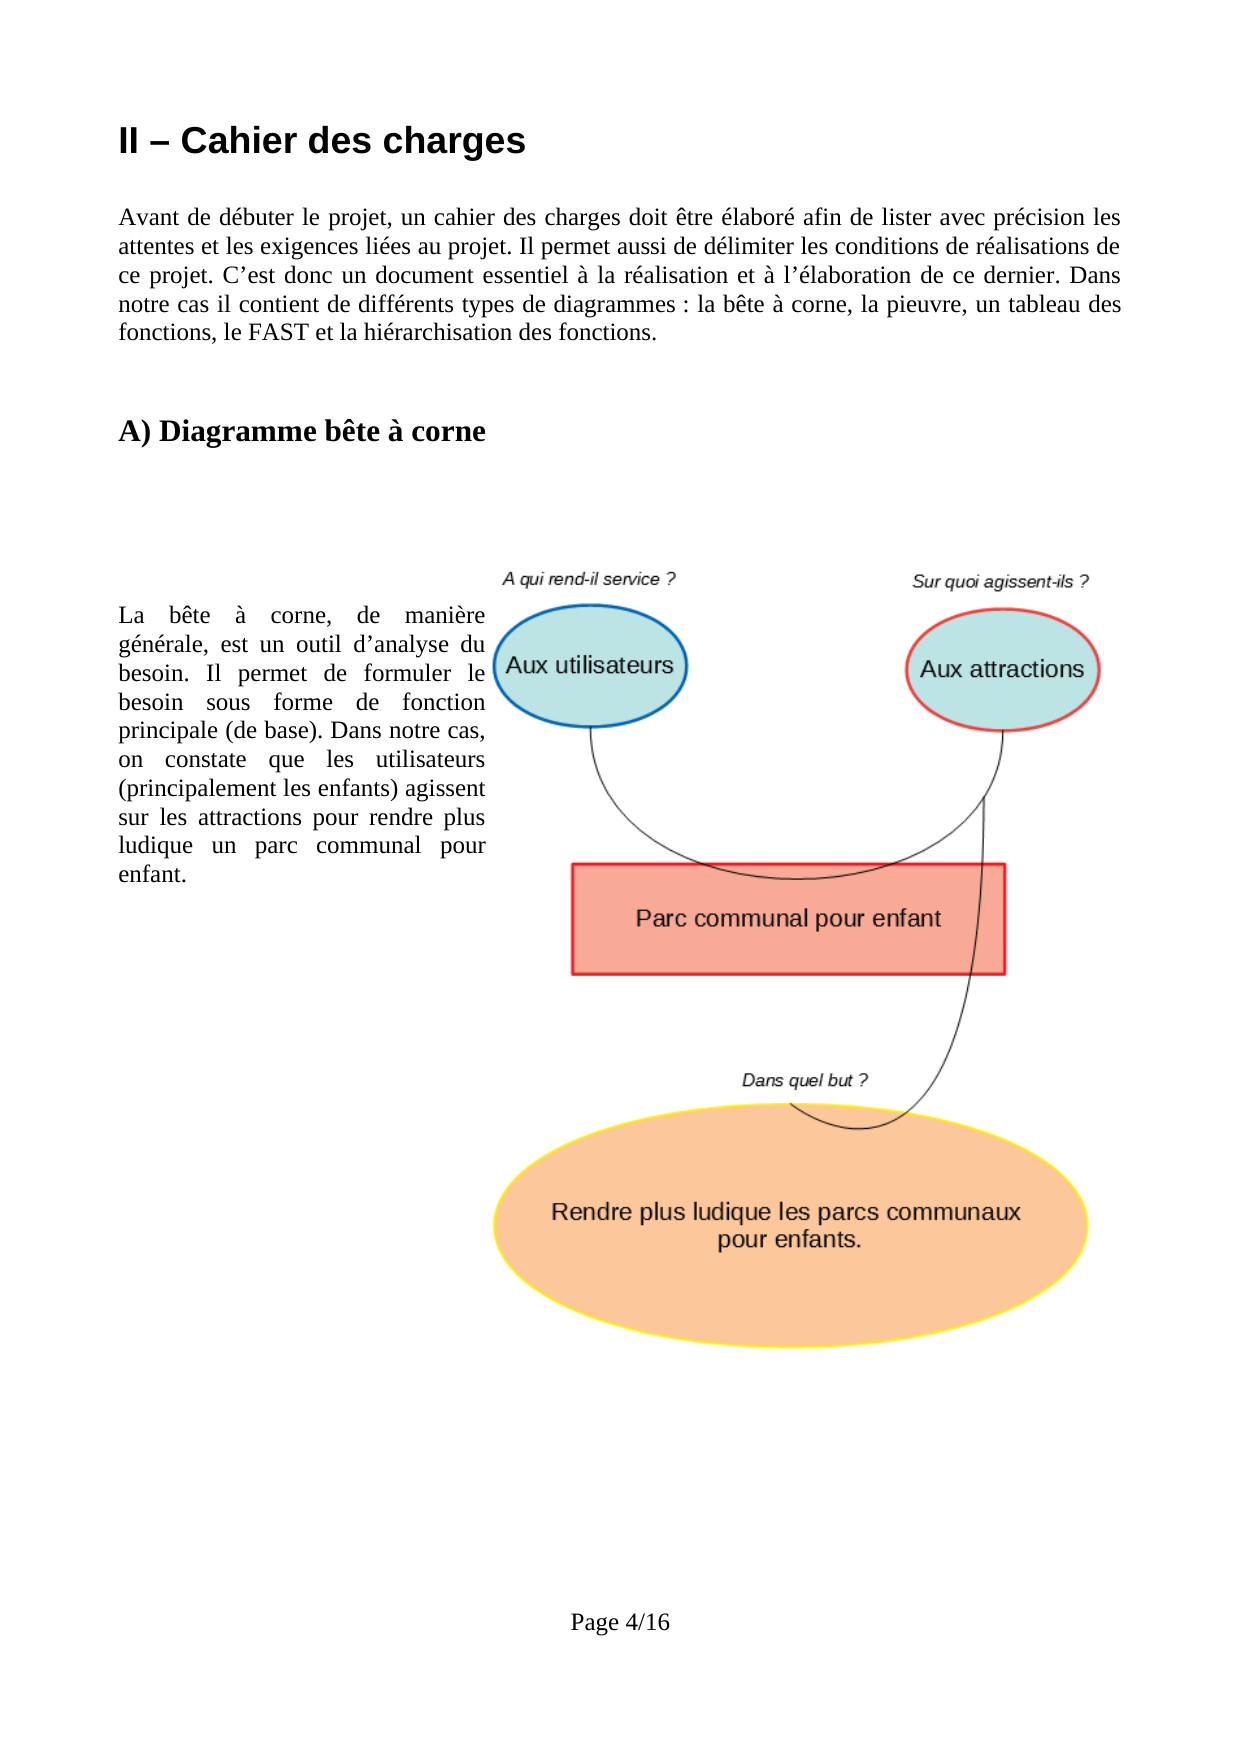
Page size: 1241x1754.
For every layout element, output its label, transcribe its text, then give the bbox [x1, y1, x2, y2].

text La bête à corne, de manière générale, est un outil d’analyse du besoin. Il permet de formuler le besoin sous forme de fonction principale (de base). Dans notre cas, on constate que les utilisateurs (principalement les enfants) agissent sur les attractions pour rendre plus ludique un parc communal pour enfant. [118, 601, 485, 888]
picture [485, 563, 1110, 1376]
subtitle A) Diagramme bête à corne [118, 412, 1122, 448]
text Avant de débuter le projet, un cahier des charges doit être élaboré afin de lister avec précision les attentes et les exigences liées au projet. Il permet aussi de délimiter les conditions de réalisations de ce projet. C’est donc un document essentiel à la réalisation et à l’élaboration de ce dernier. Dans notre cas il contient de différents types de diagrammes : la bête à corne, la pieuvre, un tableau des fonctions, le FAST et la hiérarchisation des fonctions. [118, 202, 1122, 346]
subtitle II – Cahier des charges [118, 118, 1122, 161]
